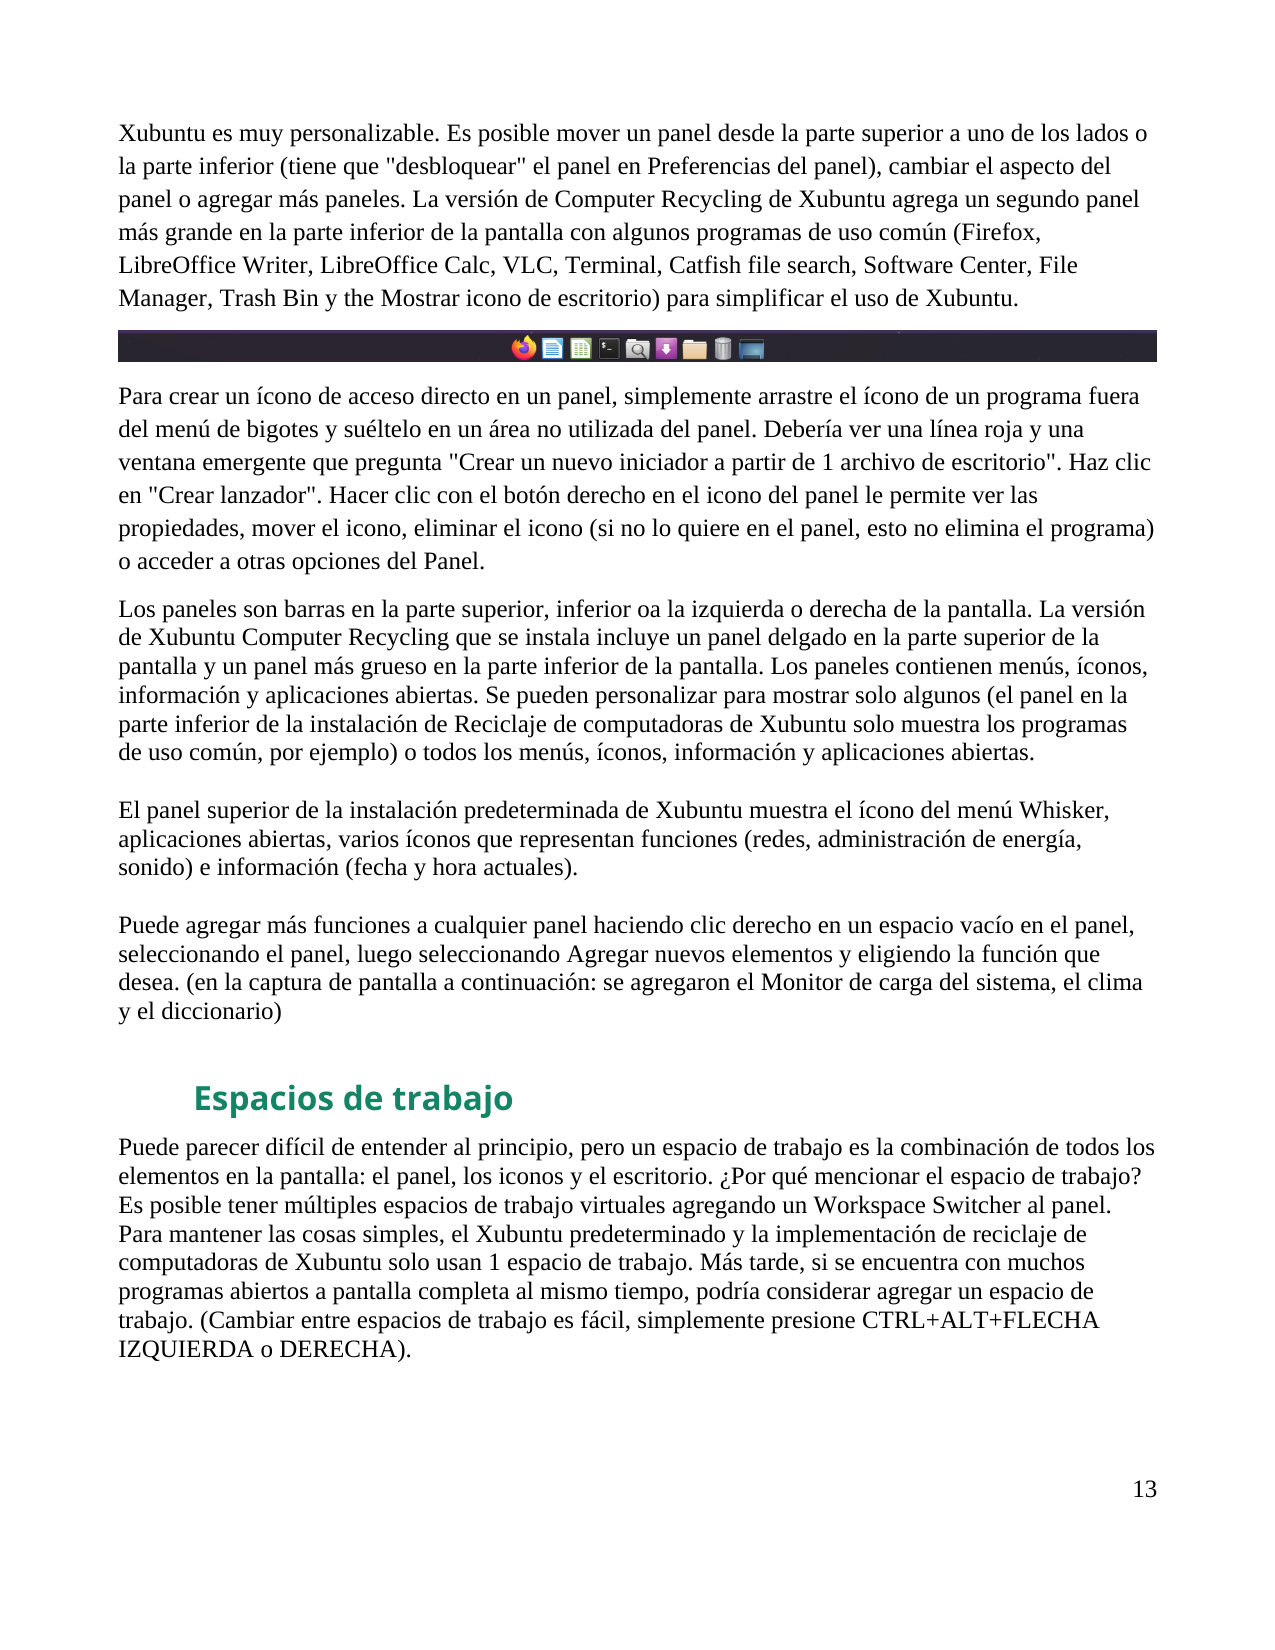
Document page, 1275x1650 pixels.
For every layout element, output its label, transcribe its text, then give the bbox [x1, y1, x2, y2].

text Puede parecer difícil de entender al principio, pero un espacio de trabajo es la combinación de todos los elementos en la pantalla: el panel, los iconos y el escritorio. ¿Por qué mencionar el espacio de trabajo? Es posible tener múltiples espacios de trabajo virtuales agregando un Workspace Switcher al panel. Para mantener las cosas simples, el Xubuntu predeterminado y la implementación de reciclaje de computadoras de Xubuntu solo usan 1 espacio de trabajo. Más tarde, si se encuentra con muchos programas abiertos a pantalla completa al mismo tiempo, podría considerar agregar un espacio de trabajo. (Cambiar entre espacios de trabajo es fácil, simplemente presione CTRL+ALT+FLECHA IZQUIERDA o DERECHA). [118, 1132, 1157, 1362]
text Para crear un ícono de acceso directo en un panel, simplemente arrastre el ícono de un programa fuera del menú de bigotes y suéltelo en un área no utilizada del panel. Debería ver una línea roja y una ventana emergente que pregunta "Crear un nuevo iniciador a partir de 1 archivo de escritorio". Haz clic en "Crear lanzador". Hacer clic con el botón derecho en el icono del panel le permite ver las propiedades, mover el icono, eliminar el icono (si no lo quiere en el panel, esto no elimina el programa) o acceder a otras opciones del Panel. [118, 381, 1157, 575]
subtitle Espacios de trabajo [118, 1074, 1157, 1120]
text El panel superior de la instalación predeterminada de Xubuntu muestra el ícono del menú Whisker, aplicaciones abiertas, varios íconos que representan funciones (redes, administración de energía, sonido) e información (fecha y hora actuales). [118, 795, 1157, 881]
text Xubuntu es muy personalizable. Es posible mover un panel desde la parte superior a uno de los lados o la parte inferior (tiene que "desbloquear" el panel en Preferencias del panel), cambiar el aspecto del panel o agregar más paneles. La versión de Computer Recycling de Xubuntu agrega un segundo panel más grande en la parte inferior de la pantalla con algunos programas de uso común (Firefox, LibreOffice Writer, LibreOffice Calc, VLC, Terminal, Catfish file search, Software Center, File Manager, Trash Bin y the Mostrar icono de escritorio) para simplificar el uso de Xubuntu. [118, 118, 1157, 312]
picture [118, 330, 1157, 362]
text Puede agregar más funciones a cualquier panel haciendo clic derecho en un espacio vacío en el panel, seleccionando el panel, luego seleccionando Agregar nuevos elementos y eligiendo la función que desea. (en la captura de pantalla a continuación: se agregaron el Monitor de carga del sistema, el clima y el diccionario) [118, 910, 1157, 1025]
text Los paneles son barras en la parte superior, inferior oa la izquierda o derecha de la pantalla. La versión de Xubuntu Computer Recycling que se instala incluye un panel delgado en la parte superior de la pantalla y un panel más grueso en la parte inferior de la pantalla. Los paneles contienen menús, íconos, información y aplicaciones abiertas. Se pueden personalizar para mostrar solo algunos (el panel en la parte inferior de la instalación de Reciclaje de computadoras de Xubuntu solo muestra los programas de uso común, por ejemplo) o todos los menús, íconos, información y aplicaciones abiertas. [118, 594, 1157, 766]
